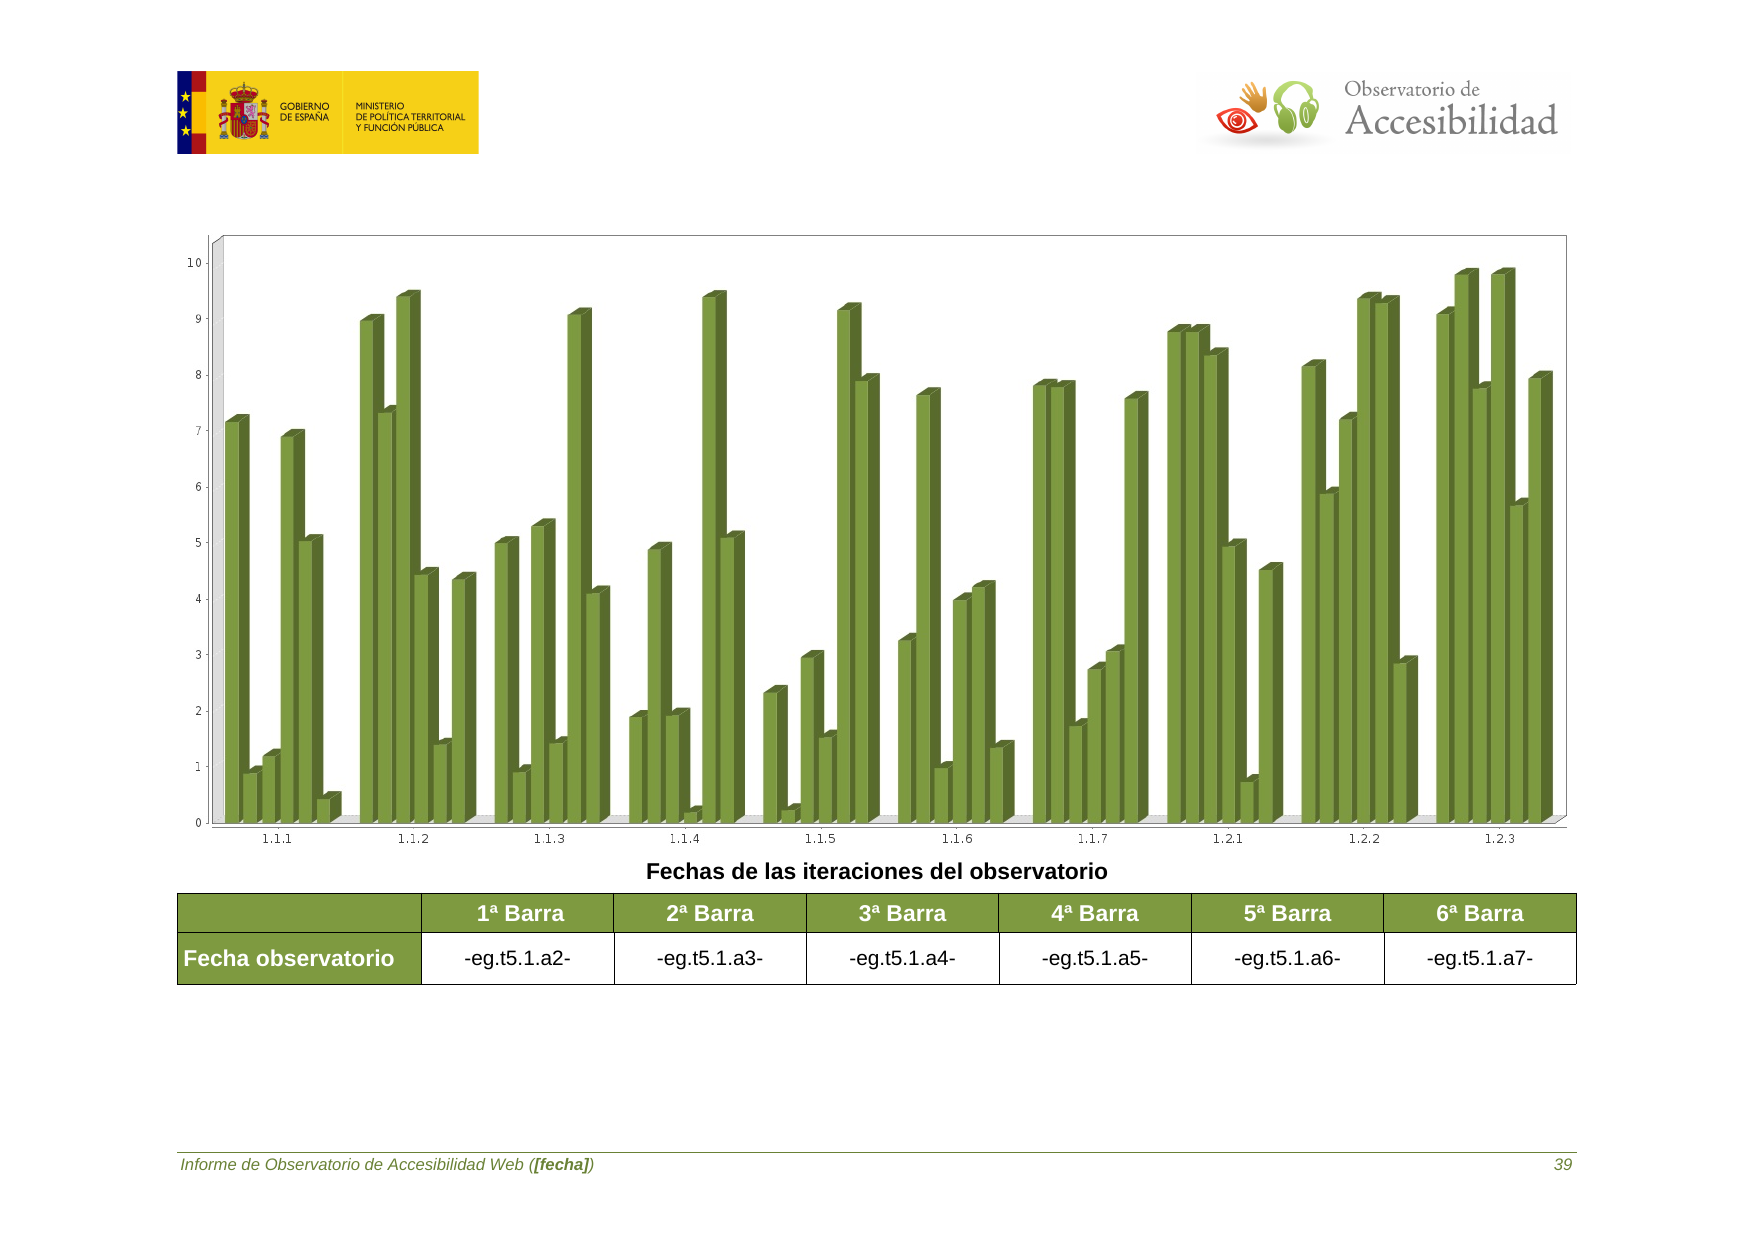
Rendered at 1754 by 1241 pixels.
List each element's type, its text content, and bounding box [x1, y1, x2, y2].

table_cell -eg.t5.1.a6- [1192, 933, 1384, 984]
table_header 2ª Barra [614, 894, 806, 932]
table_cell Fecha observatorio [178, 933, 421, 984]
table_cell -eg.t5.1.a2- [422, 933, 614, 984]
table_cell -eg.t5.1.a7- [1385, 933, 1576, 984]
picture [1196, 72, 1572, 154]
table_header 3ª Barra [807, 894, 998, 932]
picture [177, 225, 1577, 851]
table_cell -eg.t5.1.a4- [807, 933, 999, 984]
table_header 6ª Barra [1384, 894, 1576, 932]
table_header 5ª Barra [1192, 894, 1383, 932]
text Fechas de las iteraciones del observatorio [177, 851, 1577, 884]
table_header 4ª Barra [999, 894, 1191, 932]
picture [177, 71, 479, 154]
table_header 1ª Barra [422, 894, 613, 932]
table_cell -eg.t5.1.a3- [615, 933, 806, 984]
table_cell -eg.t5.1.a5- [1000, 933, 1191, 984]
table_header [178, 894, 421, 932]
